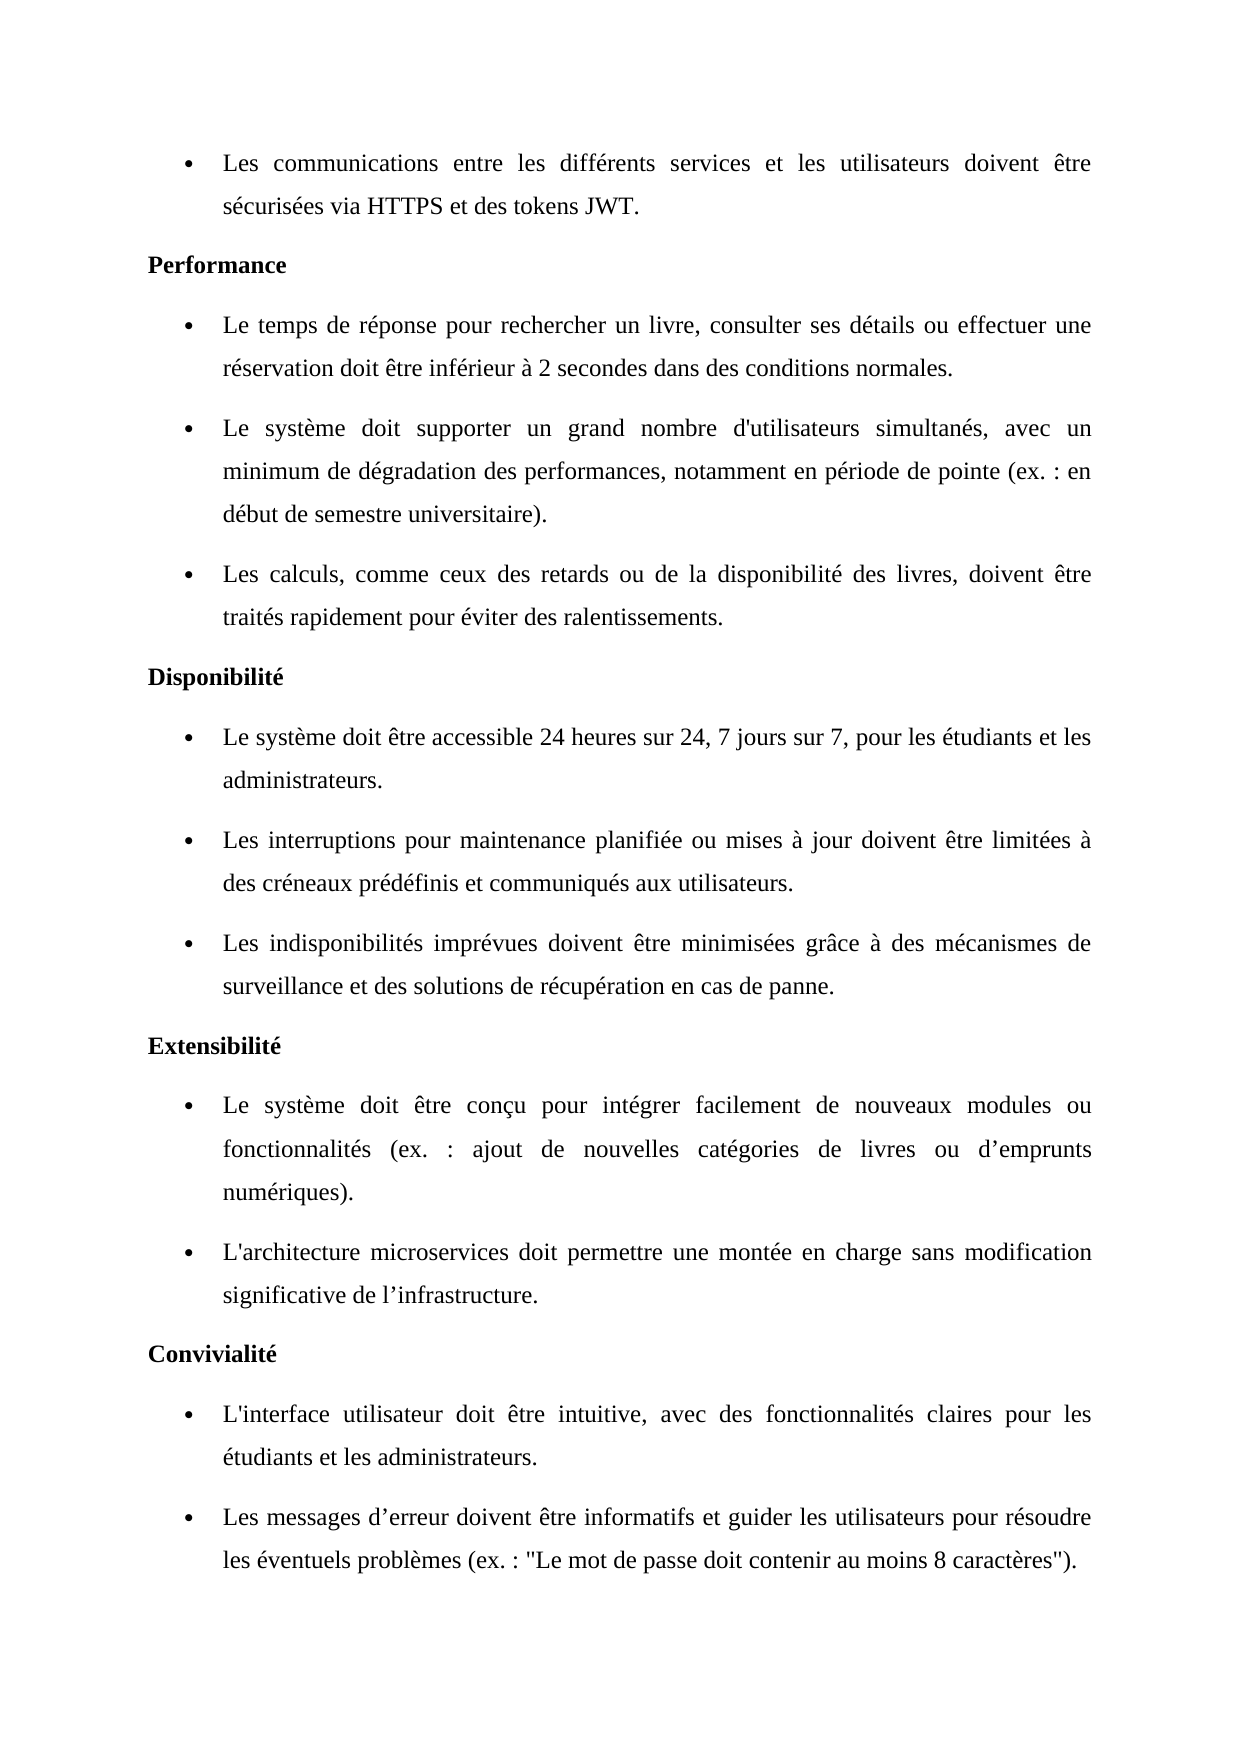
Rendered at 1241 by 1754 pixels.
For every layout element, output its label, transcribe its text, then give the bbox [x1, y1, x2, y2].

list Le système doit être accessible 24 heures sur 24, 7 jours sur 7, pour les étudiants et les administrateurs. [185, 722, 1093, 794]
text Convivialité [148, 1339, 1093, 1368]
list L'interface utilisateur doit être intuitive, avec des fonctionnalités claires pour les étudiants et les administrateurs. [185, 1399, 1093, 1471]
list Le système doit supporter un grand nombre d'utilisateurs simultanés, avec un minimum de dégradation des performances, notamment en période de pointe (ex. : en début de semestre universitaire). [185, 413, 1093, 528]
list Les communications entre les différents services et les utilisateurs doivent être sécurisées via HTTPS et des tokens JWT. [185, 148, 1093, 219]
list Le système doit être conçu pour intégrer facilement de nouveaux modules ou fonctionnalités (ex. : ajout de nouvelles catégories de livres ou d’emprunts numériques). [185, 1091, 1093, 1206]
text Disponibilité [148, 662, 1093, 691]
text Performance [148, 251, 1093, 279]
list Les messages d’erreur doivent être informatifs et guider les utilisateurs pour résoudre les éventuels problèmes (ex. : "Le mot de passe doit contenir au moins 8 caractères"). [185, 1502, 1093, 1574]
list Les indisponibilités imprévues doivent être minimisées grâce à des mécanismes de surveillance et des solutions de récupération en cas de panne. [185, 928, 1093, 1000]
list Les interruptions pour maintenance planifiée ou mises à jour doivent être limitées à des créneaux prédéfinis et communiqués aux utilisateurs. [185, 825, 1093, 897]
list L'architecture microservices doit permettre une montée en charge sans modification significative de l’infrastructure. [185, 1237, 1093, 1308]
list Le temps de réponse pour rechercher un livre, consulter ses détails ou effectuer une réservation doit être inférieur à 2 secondes dans des conditions normales. [185, 310, 1093, 382]
list Les calculs, comme ceux des retards ou de la disponibilité des livres, doivent être traités rapidement pour éviter des ralentissements. [185, 559, 1093, 631]
text Extensibilité [148, 1031, 1093, 1059]
